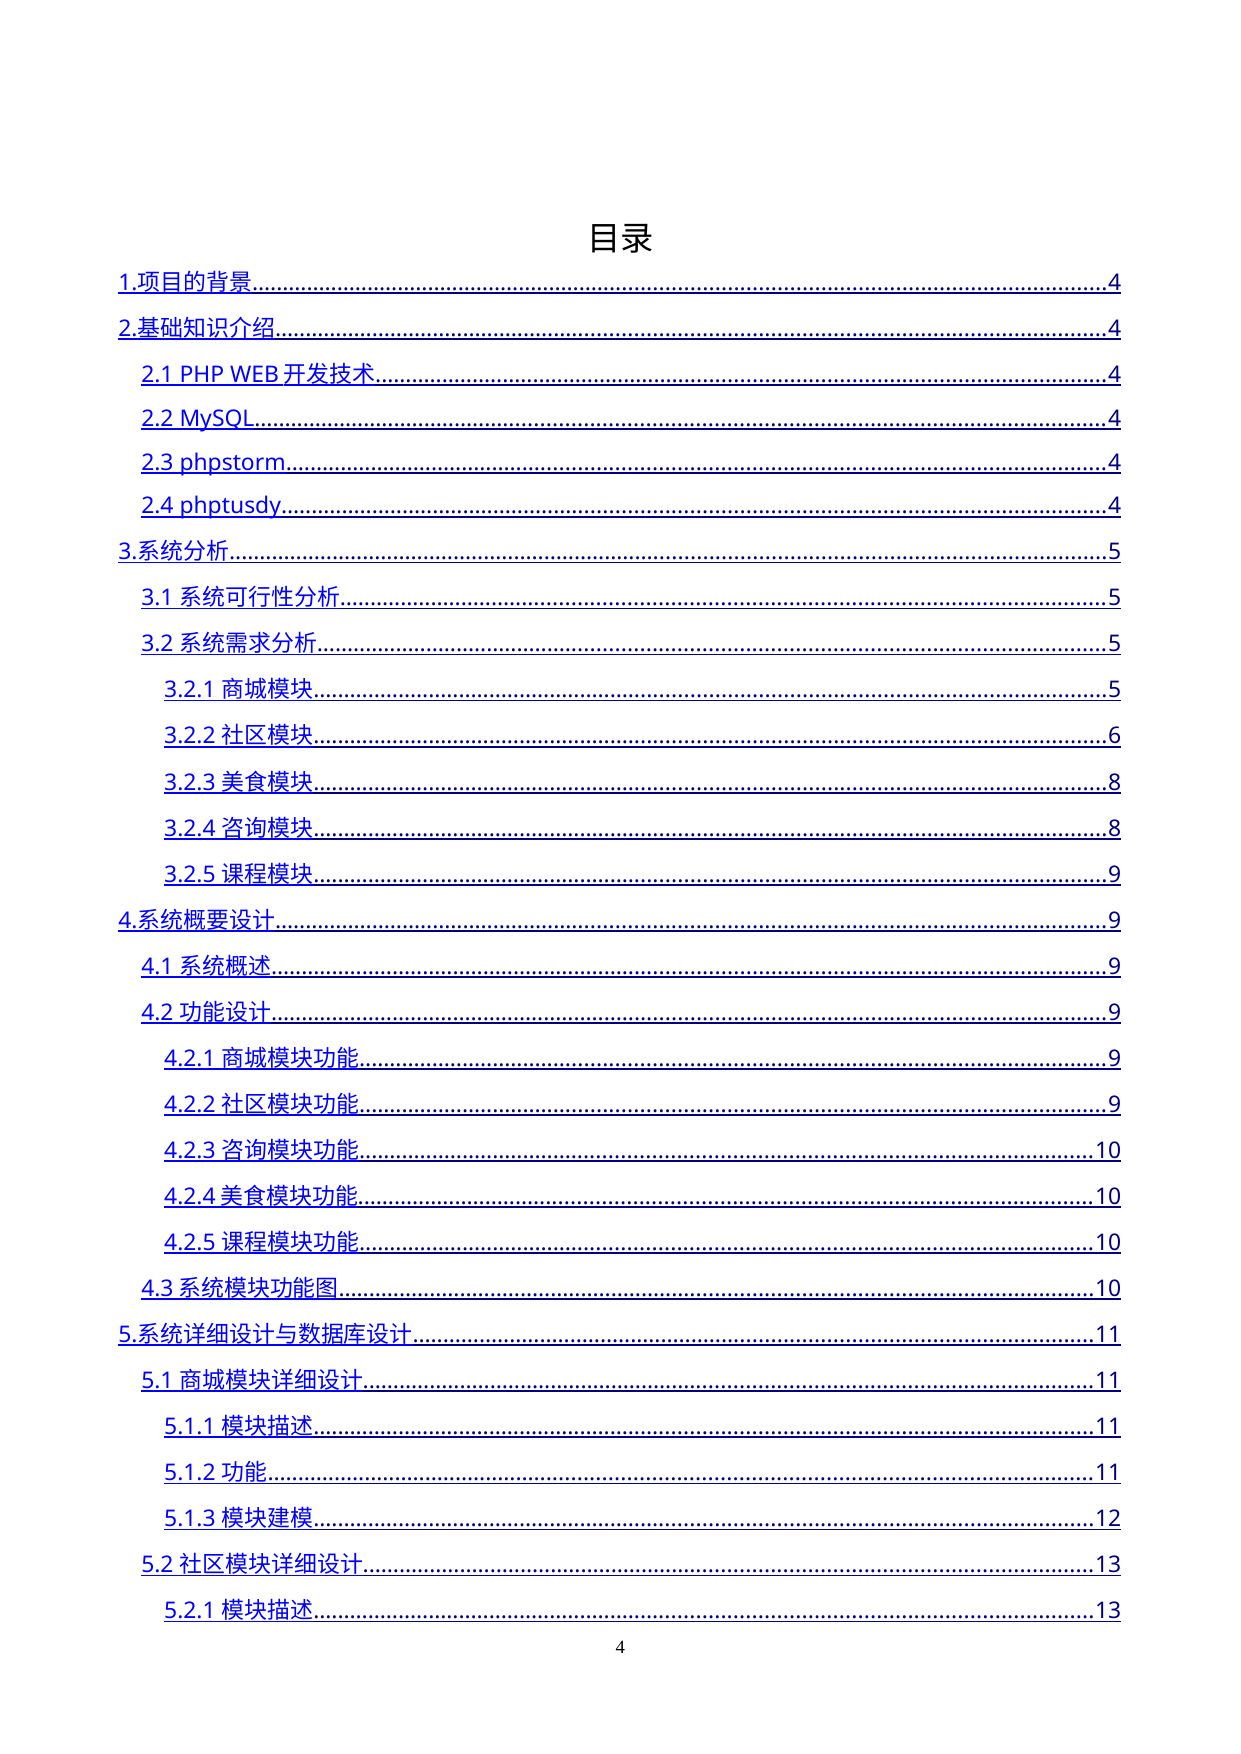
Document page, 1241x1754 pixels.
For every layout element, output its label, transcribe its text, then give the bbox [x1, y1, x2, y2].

text 4.2 功能设计 9 [141, 994, 1122, 1027]
text 5.1.2 功能 11 [164, 1454, 1122, 1487]
text 5.系统详细设计与数据库设计 11 [118, 1316, 1122, 1349]
text 5.2 社区模块详细设计 13 [141, 1546, 1122, 1579]
text 5.1 商城模块详细设计 11 [141, 1362, 1122, 1395]
text 5.1.3 模块建模 12 [164, 1500, 1122, 1533]
text 4.系统概要设计 9 [118, 902, 1122, 935]
text 2.基础知识介绍 4 [118, 309, 1122, 343]
text 3.2 系统需求分析 5 [141, 625, 1122, 659]
text 2.1 PHP WEB开发技术 4 [141, 356, 1122, 389]
text 2.3 phpstorm 4 [141, 446, 1122, 477]
text 4.2.5 课程模块功能 10 [164, 1224, 1122, 1257]
text 4.1 系统概述 9 [141, 948, 1122, 981]
text 4.3系统模块功能图 10 [141, 1270, 1122, 1303]
text 5.2.1 模块描述 13 [164, 1592, 1122, 1626]
text 3.2.3 美食模块 8 [164, 763, 1122, 797]
text 3.2.1 商城模块 5 [164, 671, 1122, 705]
text 1.项目的背景 4 [118, 263, 1122, 297]
text 4.2.3 咨询模块功能 10 [164, 1132, 1122, 1165]
text 2.4 phptusdy 4 [141, 489, 1122, 521]
text 3.1 系统可行性分析 5 [141, 579, 1122, 613]
text 目录 [118, 212, 1122, 260]
text 4.2.4美食模块功能 10 [164, 1178, 1122, 1211]
text 3.2.5 课程模块 9 [164, 856, 1122, 889]
text 3.系统分析 5 [118, 533, 1122, 567]
text 4.2.2 社区模块功能 9 [164, 1086, 1122, 1119]
text 2.2 MySQL 4 [141, 402, 1122, 433]
text 3.2.2 社区模块 6 [164, 717, 1122, 751]
text 5.1.1 模块描述 11 [164, 1408, 1122, 1441]
text 3.2.4 咨询模块 8 [164, 809, 1122, 843]
text 4.2.1 商城模块功能 9 [164, 1040, 1122, 1073]
